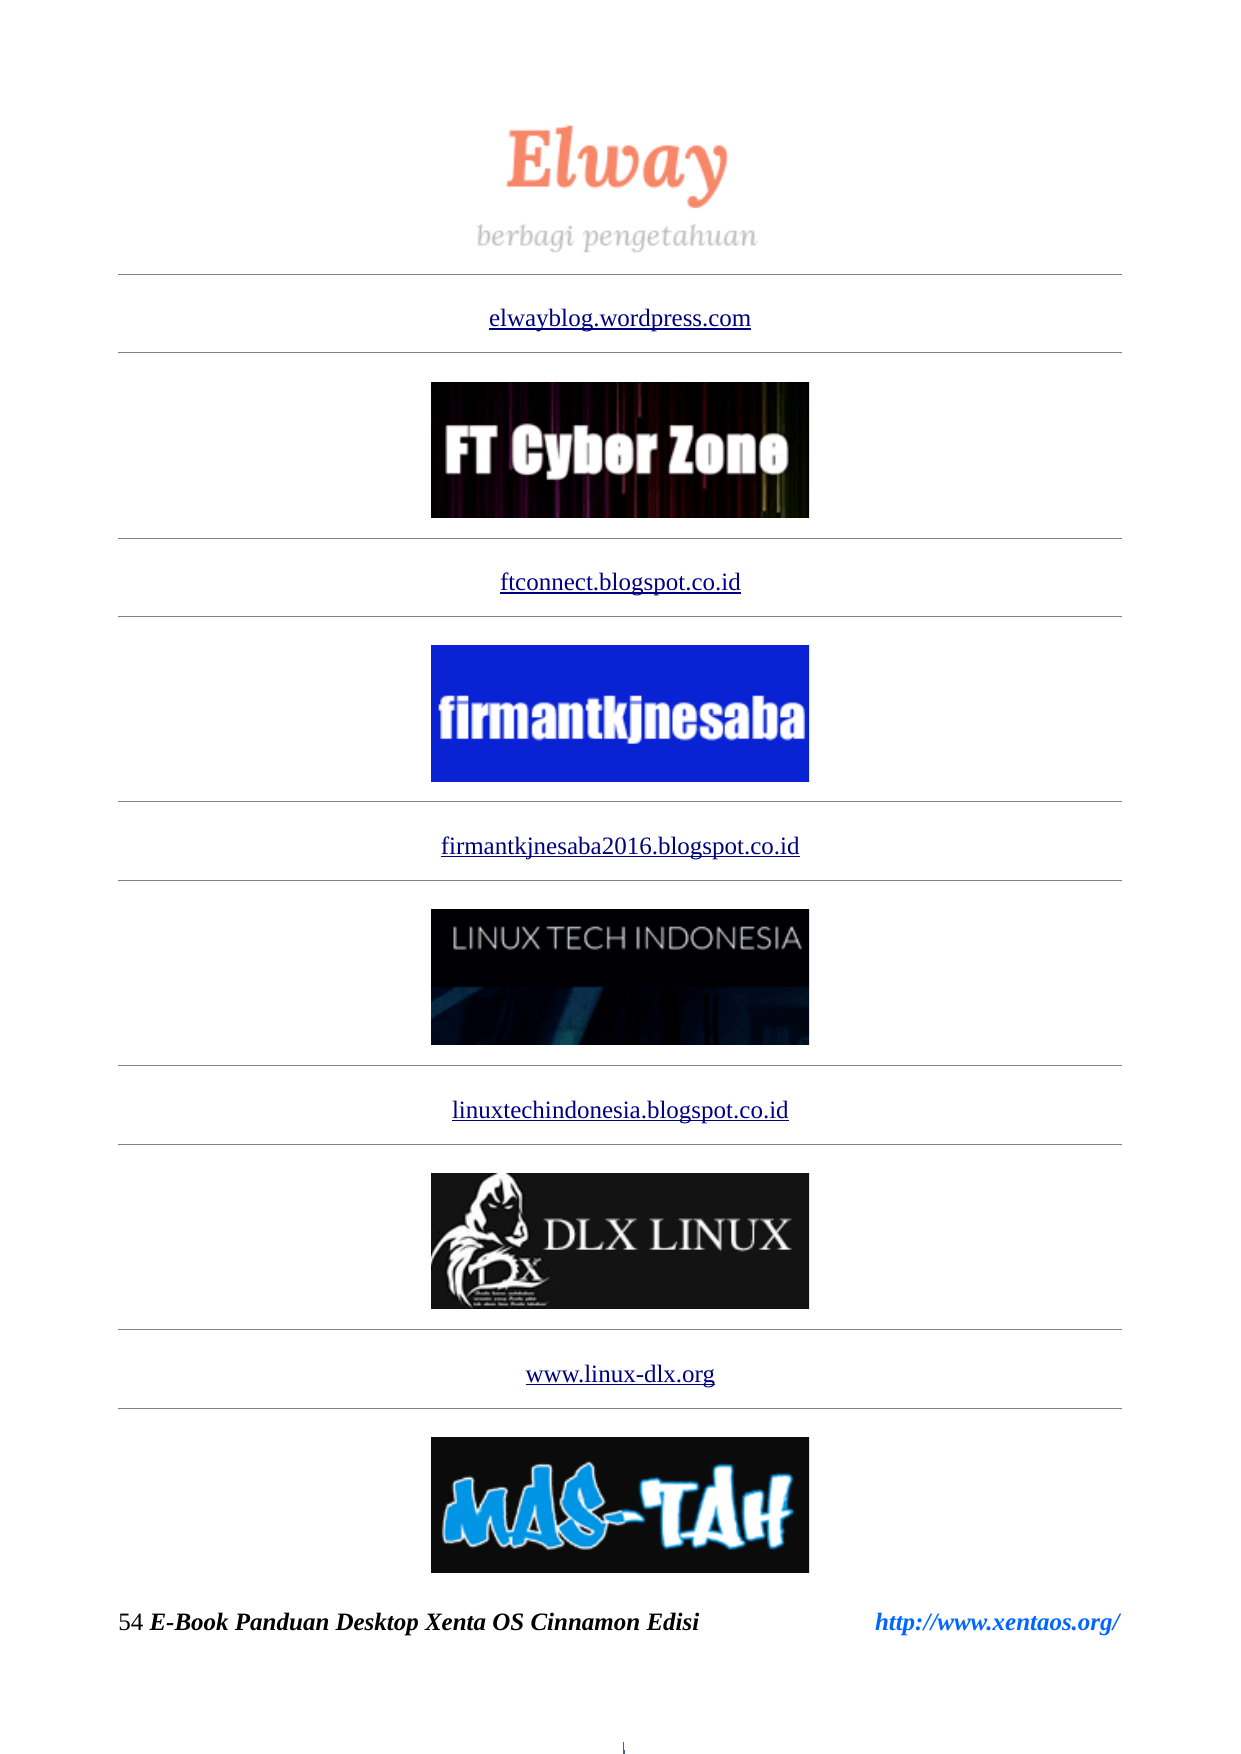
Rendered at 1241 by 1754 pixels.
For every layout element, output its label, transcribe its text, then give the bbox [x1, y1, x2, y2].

picture [431, 382, 810, 518]
text firmantkjnesaba2016.blogspot.co.id [118, 831, 1122, 860]
text ftconnect.blogspot.co.id [118, 567, 1122, 596]
picture [431, 1437, 810, 1573]
picture [431, 1173, 810, 1309]
text linuxtechindonesia.blogspot.co.id [118, 1095, 1122, 1124]
picture [431, 118, 810, 254]
text elwayblog.wordpress.com [118, 303, 1122, 332]
text www.linux-dlx.org [118, 1359, 1122, 1387]
picture [431, 909, 810, 1045]
picture [431, 645, 810, 782]
